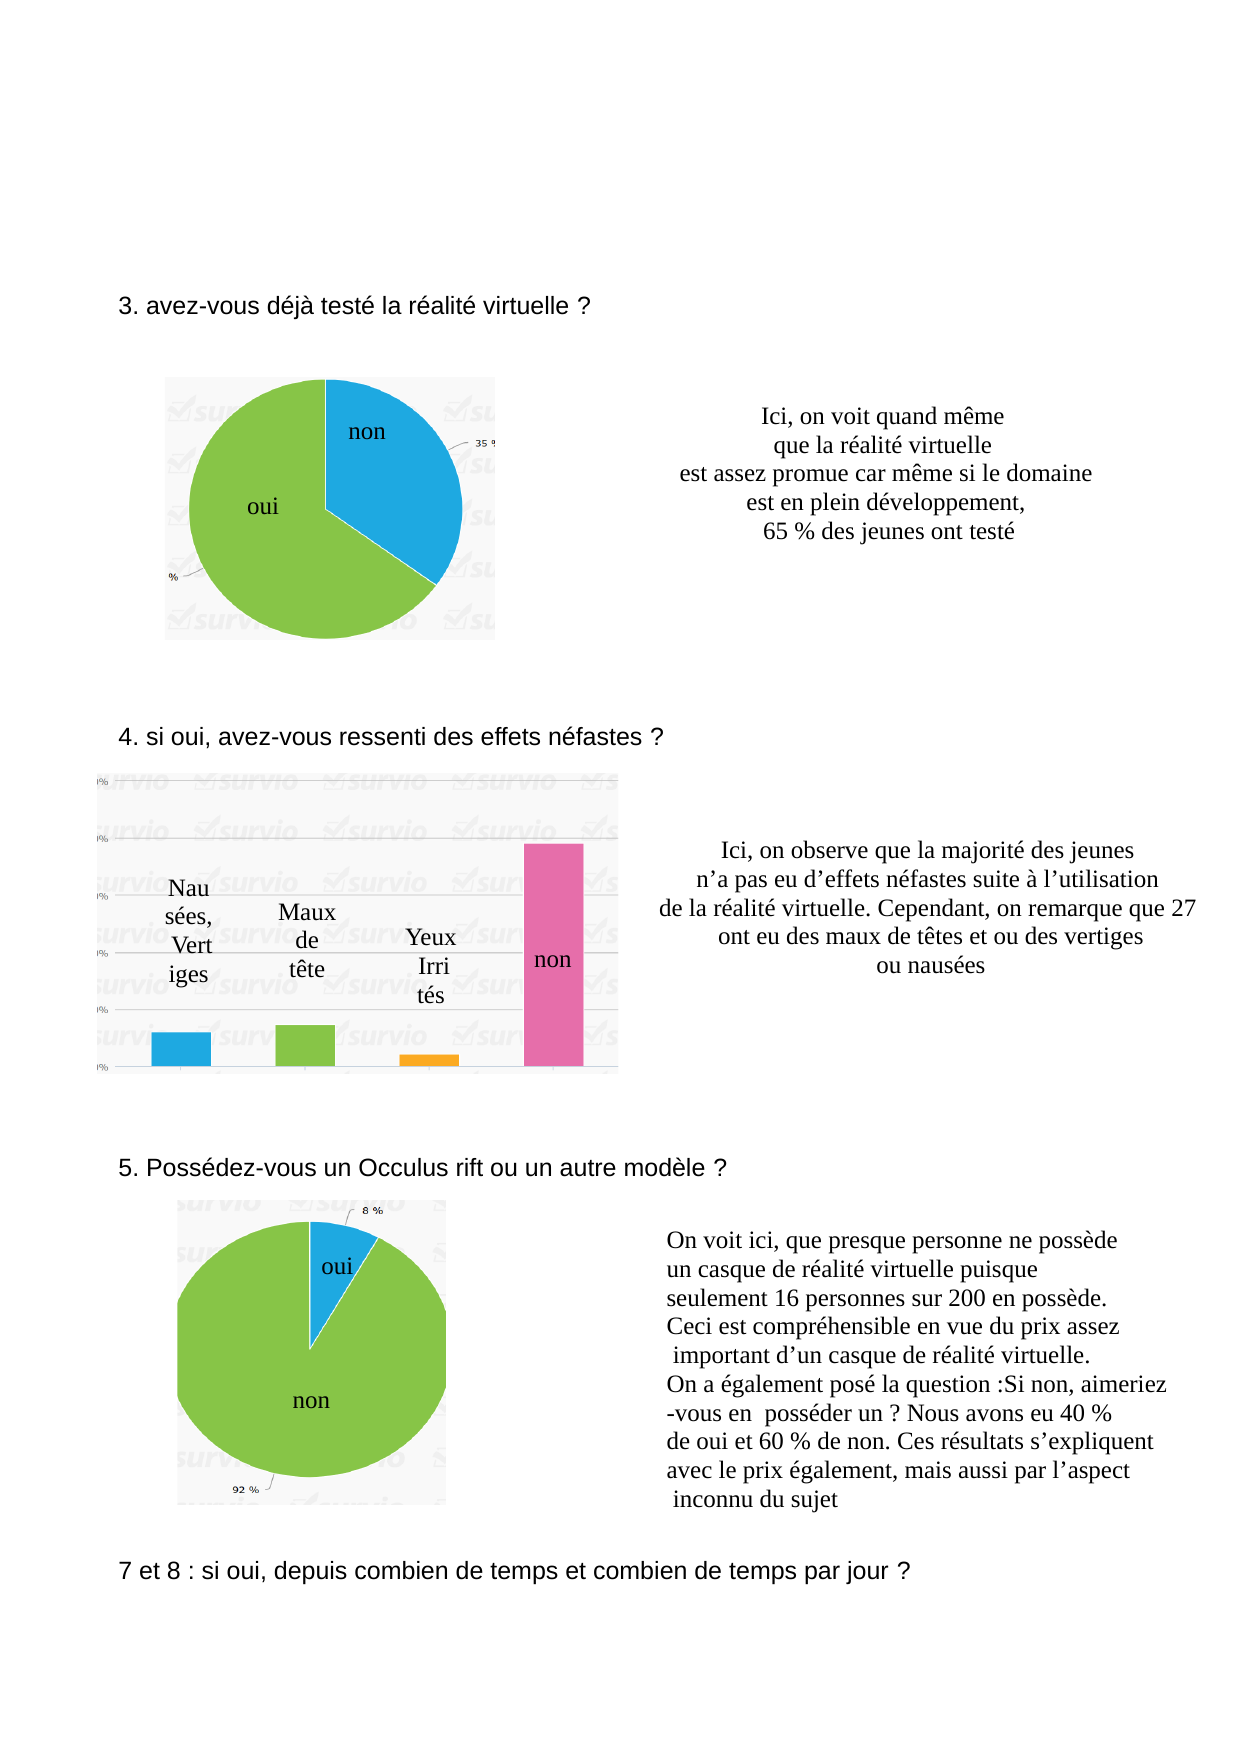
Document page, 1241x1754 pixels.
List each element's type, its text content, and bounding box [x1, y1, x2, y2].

text 4. si oui, avez-vous ressenti des effets néfastes ? [118, 722, 1122, 751]
picture [321, 773, 619, 1074]
picture [308, 377, 495, 640]
text 3. avez-vous déjà testé la réalité virtuelle ? [118, 291, 1122, 319]
text 5. Possédez-vous un Occulus rift ou un autre modèle ? [118, 1153, 1122, 1182]
text 7 et 8 : si oui, depuis combien de temps et combien de temps par jour ? [118, 1556, 1122, 1584]
picture [295, 1200, 437, 1505]
